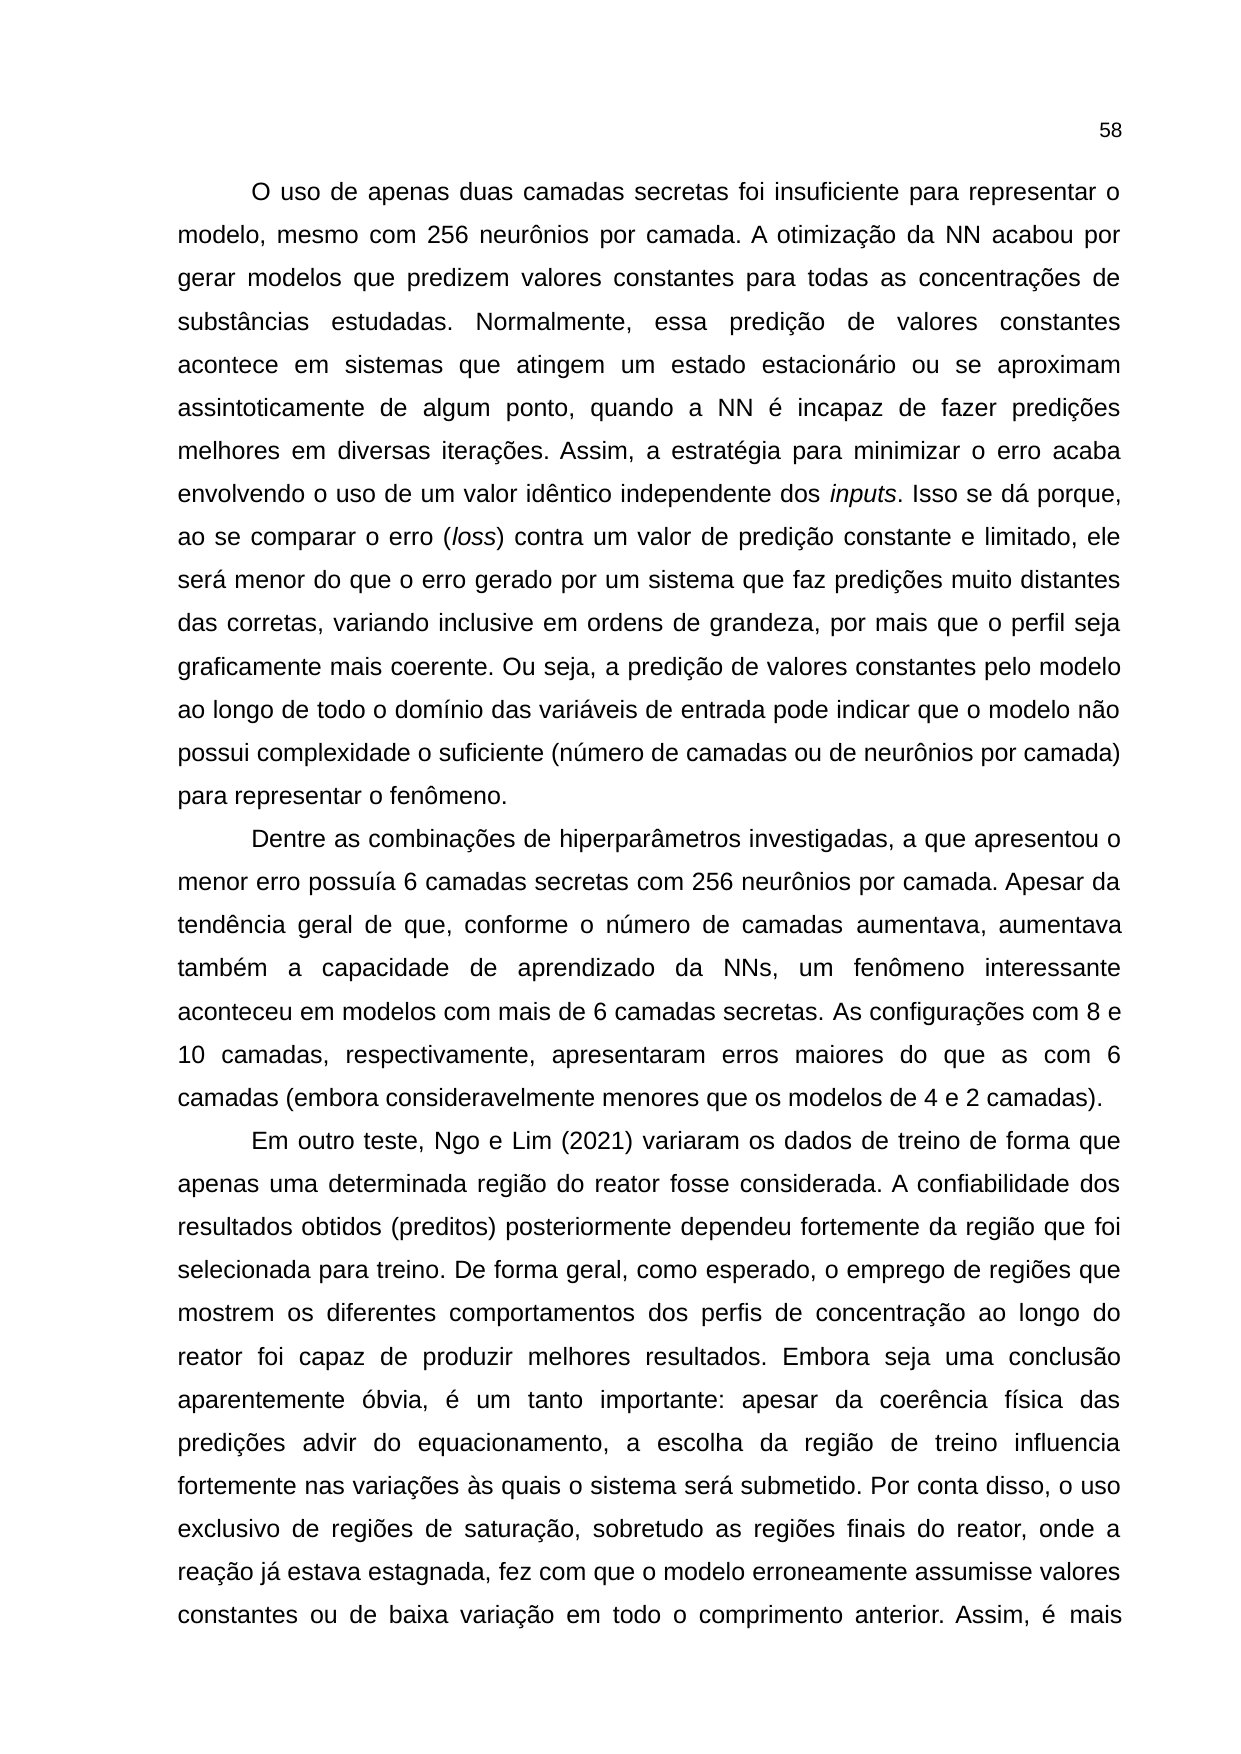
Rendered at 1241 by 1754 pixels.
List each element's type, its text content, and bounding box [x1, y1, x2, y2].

text Em outro teste, Ngo e Lim (2021) variaram os dados de treino de forma que apenas uma determinada região do reator fosse considerada. A confiabilidade dos resultados obtidos (preditos) posteriormente dependeu fortemente da região que foi selecionada para treino. De forma geral, como esperado, o emprego de regiões que mostrem os diferentes comportamentos dos perfis de concentração ao longo do reator foi capaz de produzir melhores resultados. Embora seja uma conclusão aparentemente óbvia, é um tanto importante: apesar da coerência física das predições advir do equacionamento, a escolha da região de treino influencia fortemente nas variações às quais o sistema será submetido. Por conta disso, o uso exclusivo de regiões de saturação, sobretudo as regiões finais do reator, onde a reação já estava estagnada, fez com que o modelo erroneamente assumisse valores constantes ou de baixa variação em todo o comprimento anterior. Assim, é mais [177, 1126, 1122, 1629]
text O uso de apenas duas camadas secretas foi insuficiente para representar o modelo, mesmo com 256 neurônios por camada. A otimização da NN acabou por gerar modelos que predizem valores constantes para todas as concentrações de substâncias estudadas. Normalmente, essa predição de valores constantes acontece em sistemas que atingem um estado estacionário ou se aproximam assintoticamente de algum ponto, quando a NN é incapaz de fazer predições melhores em diversas iterações. Assim, a estratégia para minimizar o erro acaba envolvendo o uso de um valor idêntico independente dos inputs. Isso se dá porque, ao se comparar o erro (loss) contra um valor de predição constante e limitado, ele será menor do que o erro gerado por um sistema que faz predições muito distantes das corretas, variando inclusive em ordens de grandeza, por mais que o perfil seja graficamente mais coerente. Ou seja, a predição de valores constantes pelo modelo ao longo de todo o domínio das variáveis de entrada pode indicar que o modelo não possui complexidade o suficiente (número de camadas ou de neurônios por camada) para representar o fenômeno. [177, 177, 1122, 809]
text Dentre as combinações de hiperparâmetros investigadas, a que apresentou o menor erro possuía 6 camadas secretas com 256 neurônios por camada. Apesar da tendência geral de que, conforme o número de camadas aumentava, aumentava também a capacidade de aprendizado da NNs, um fenômeno interessante aconteceu em modelos com mais de 6 camadas secretas. As configurações com 8 e 10 camadas, respectivamente, apresentaram erros maiores do que as com 6 camadas (embora consideravelmente menores que os modelos de 4 e 2 camadas). [177, 824, 1122, 1111]
